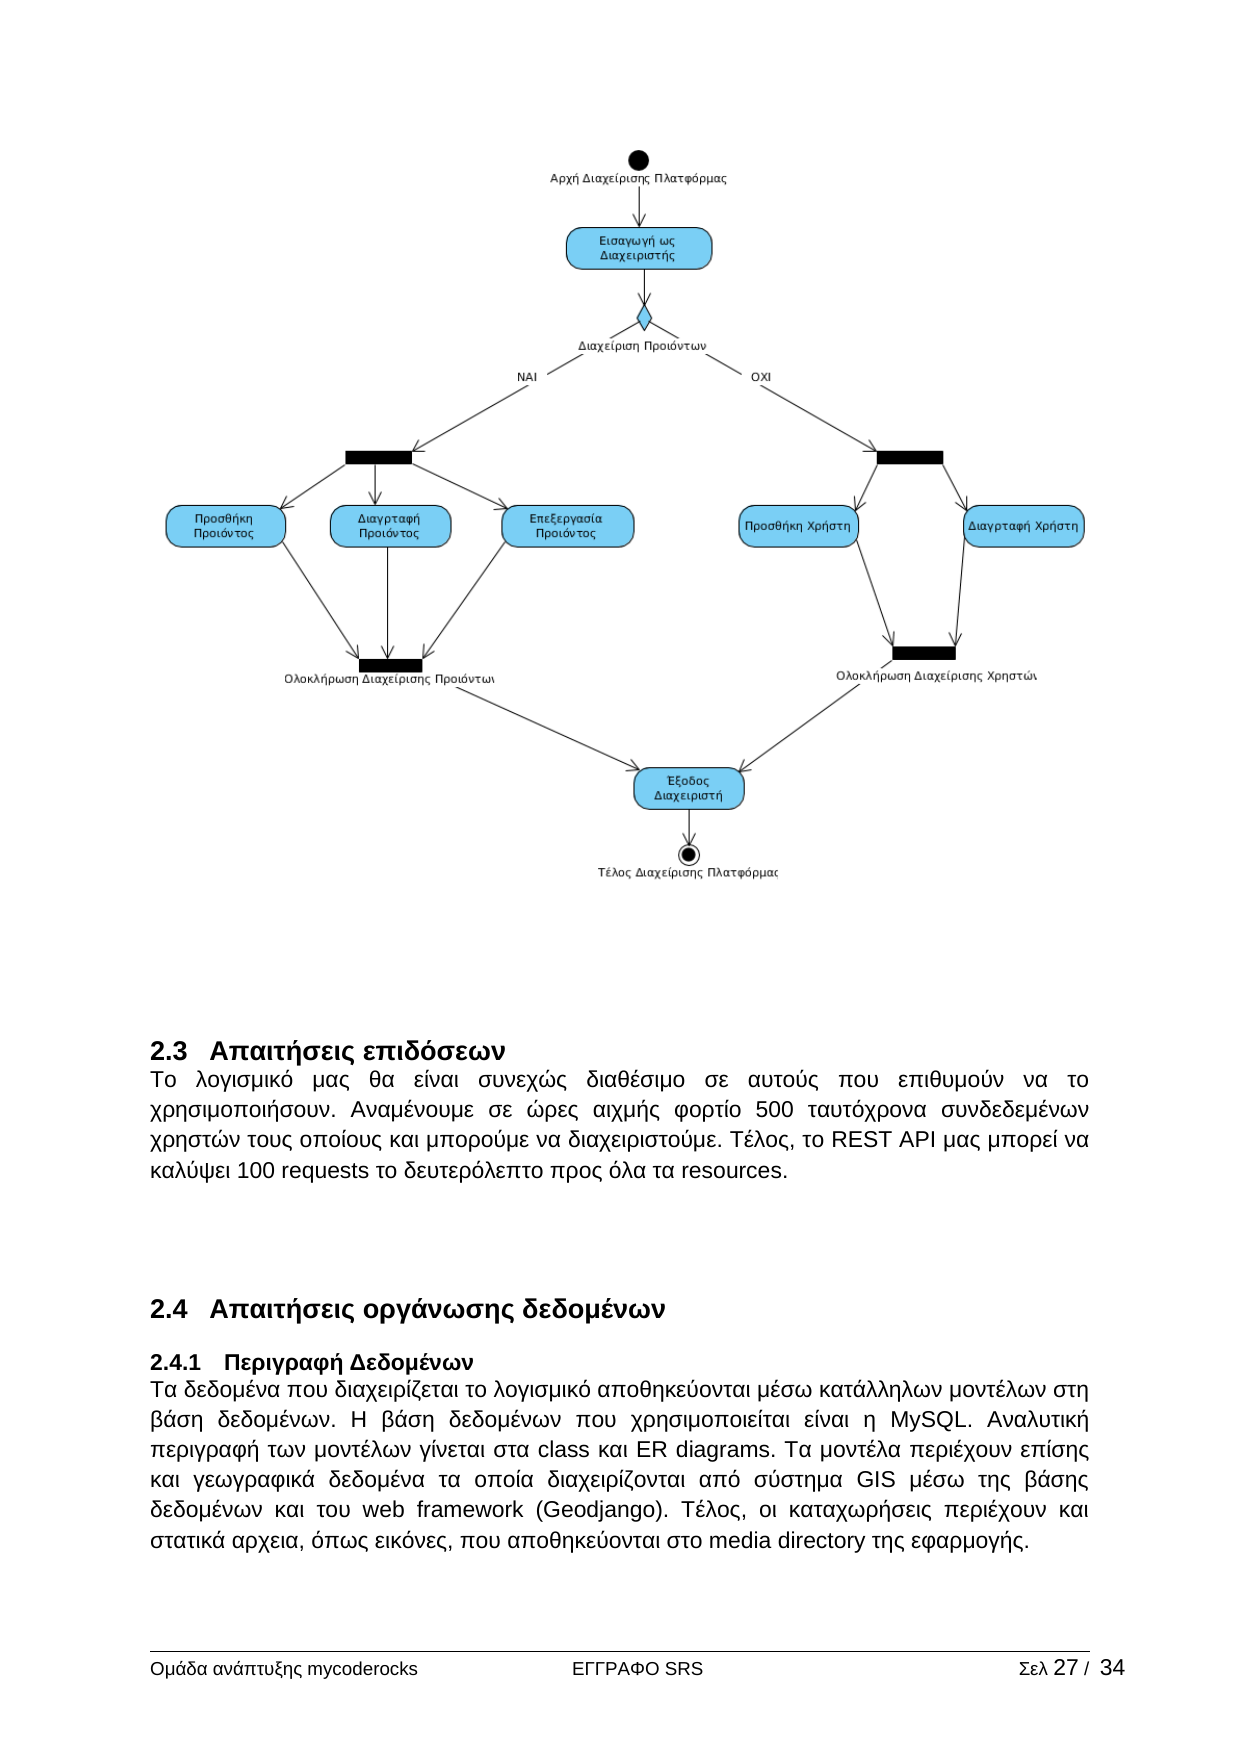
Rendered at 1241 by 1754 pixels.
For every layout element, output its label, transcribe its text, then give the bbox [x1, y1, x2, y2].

subtitle 2.3 Απαιτήσεις επιδόσεων [150, 1035, 1090, 1066]
text Τα δεδομένα που διαχειρίζεται το λογισμικό αποθηκεύονται μέσω κατάλληλων μοντέλων στη βάση δεδομένων. Η βάση δεδομένων που χρησιμοποιείται είναι η MySQL. Αναλυτική περιγραφή των μοντέλων γίνεται στα class και ER diagrams. Τα μοντέλα περιέχουν επίσης και γεωγραφικά δεδομένα τα οποία διαχειρίζονται από σύστημα GIS μέσω της βάσης δεδομένων και του web framework (Geodjango). Τέλος, οι καταχωρήσεις περιέχουν και στατικά αρχεια, όπως εικόνες, που αποθηκεύονται στο media directory της εφαρμογής. [150, 1376, 1090, 1553]
subtitle 2.4 Απαιτήσεις οργάνωσης δεδομένων [150, 1293, 1090, 1324]
text Το λογισμικό μας θα είναι συνεχώς διαθέσιμο σε αυτούς που επιθυμούν να το χρησιμοποιήσουν. Αναμένουμε σε ώρες αιχμής φορτίο 500 ταυτόχρονα συνδεδεμένων χρηστών τους οποίους και μπορούμε να διαχειριστούμε. Τέλος, το REST API μας μπορεί να καλύψει 100 requests το δευτερόλεπτο προς όλα τα resources. [150, 1066, 1090, 1183]
picture [150, 150, 1091, 890]
subtitle 2.4.1 Περιγραφή Δεδομένων [150, 1349, 1090, 1376]
